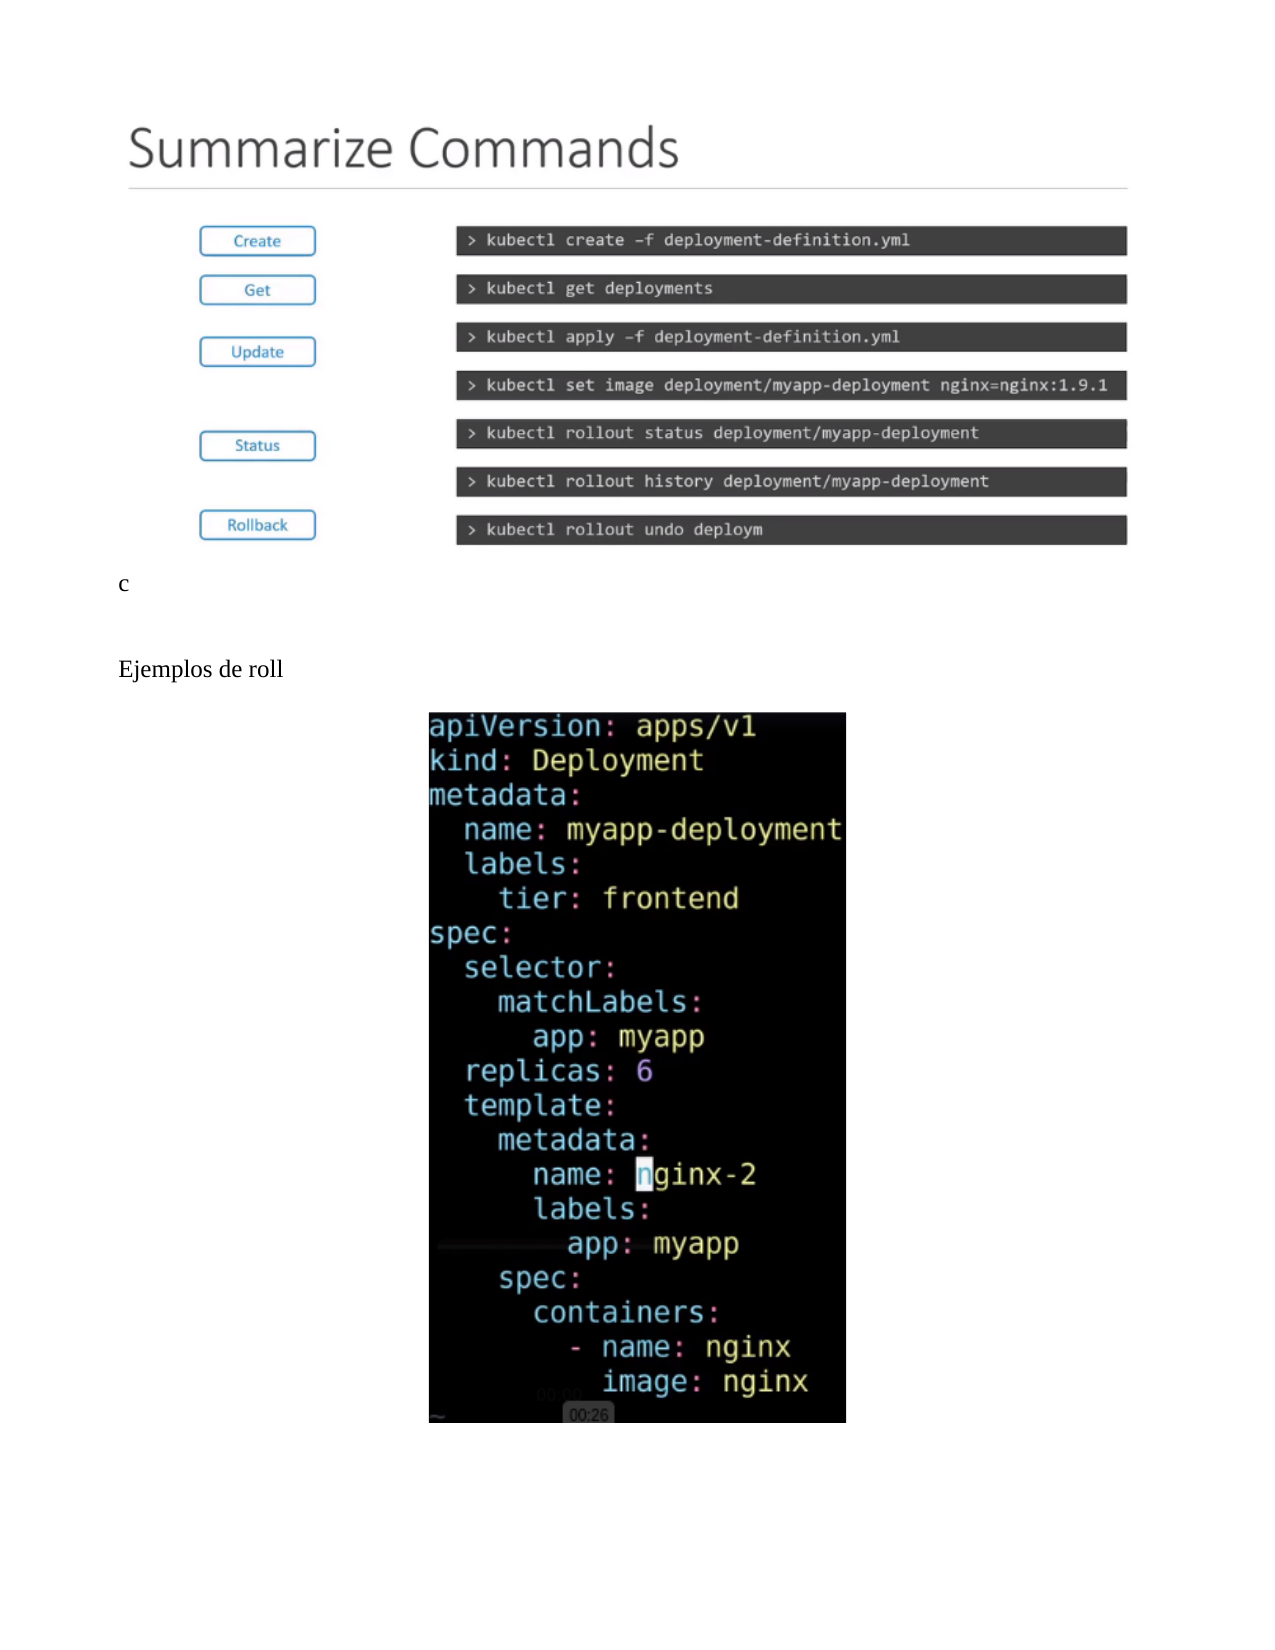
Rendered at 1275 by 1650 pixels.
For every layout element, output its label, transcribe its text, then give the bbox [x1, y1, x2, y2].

picture [118, 118, 1157, 568]
text Ejemplos de roll [118, 654, 1157, 683]
text c [118, 568, 1157, 596]
picture [428, 711, 847, 1423]
